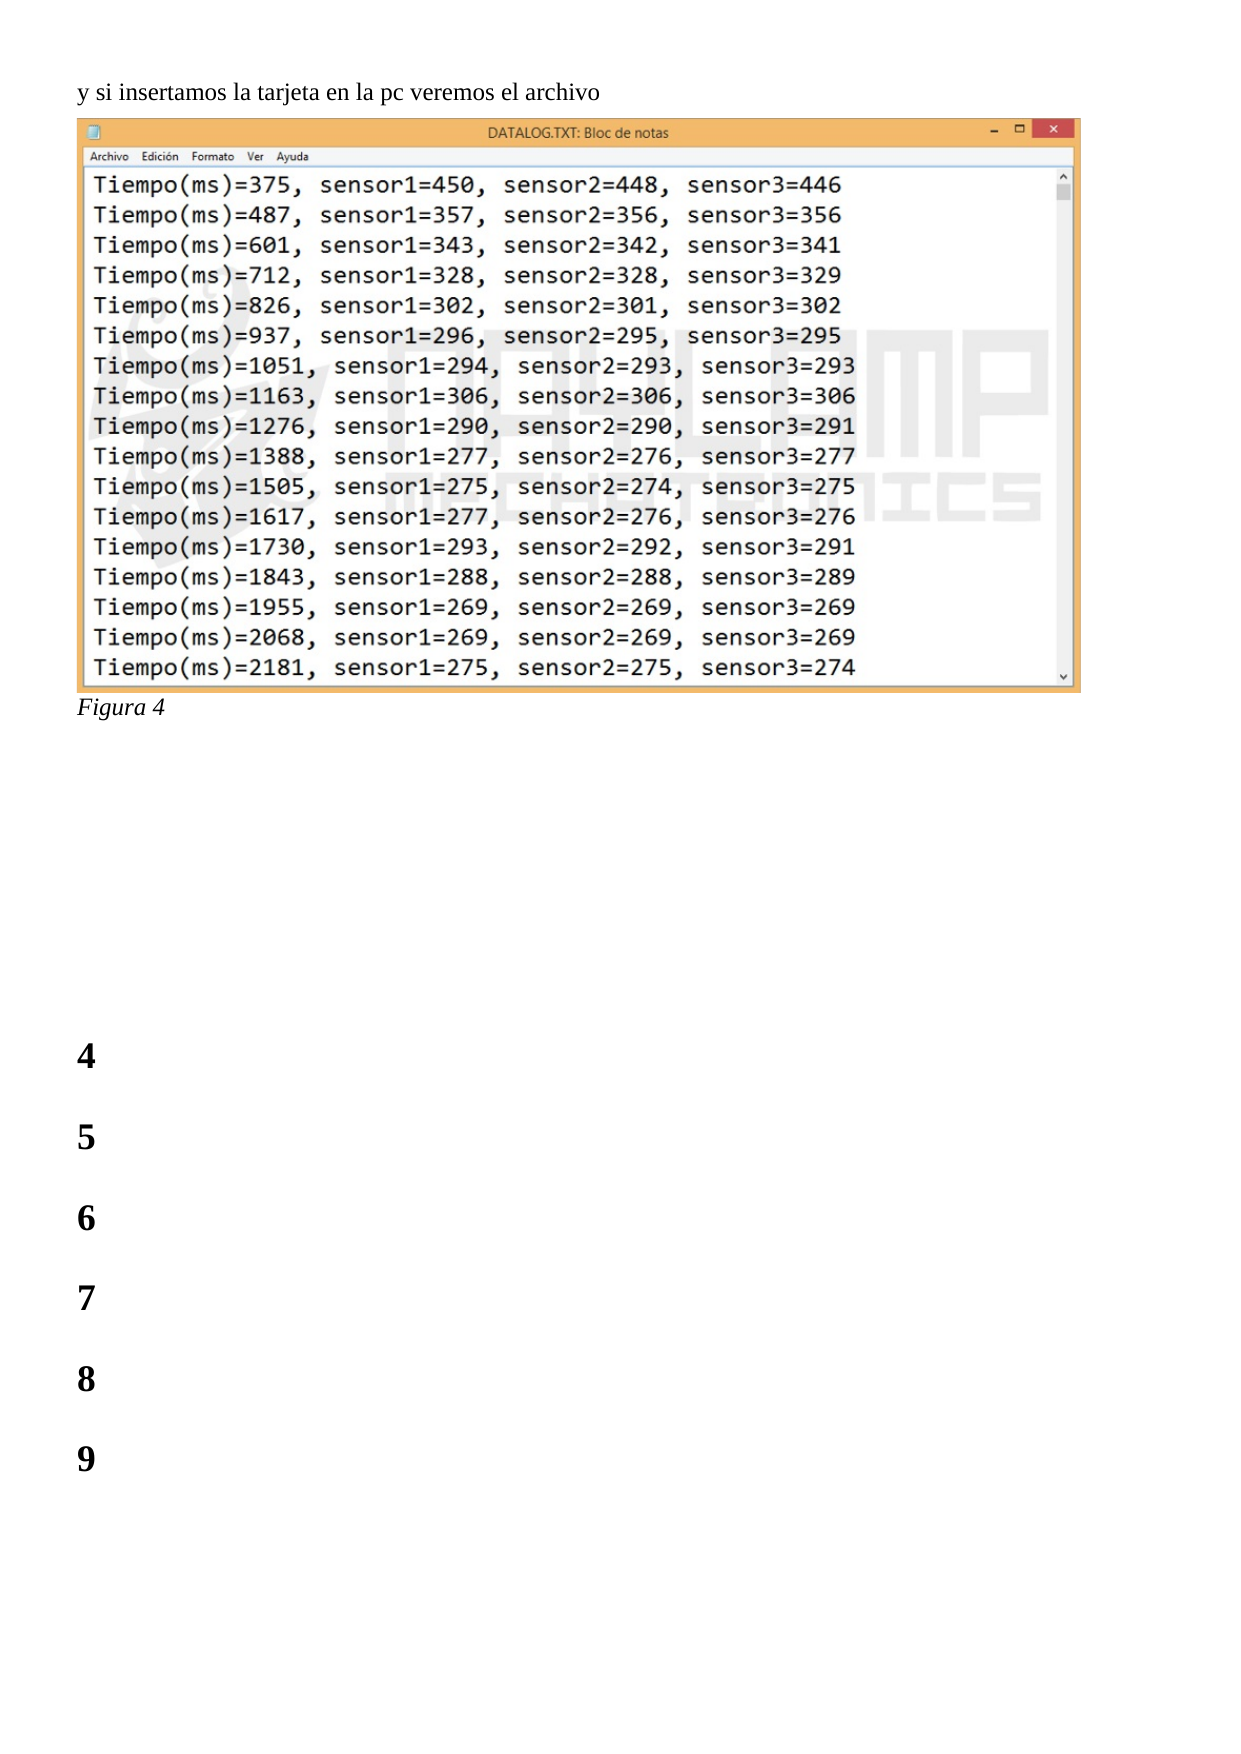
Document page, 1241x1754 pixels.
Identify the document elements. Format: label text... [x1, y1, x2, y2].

text y si insertamos la tarjeta en la pc veremos el archivo [77, 77, 1163, 106]
text Figura 4 [77, 693, 1081, 721]
picture [76, 118, 1081, 693]
